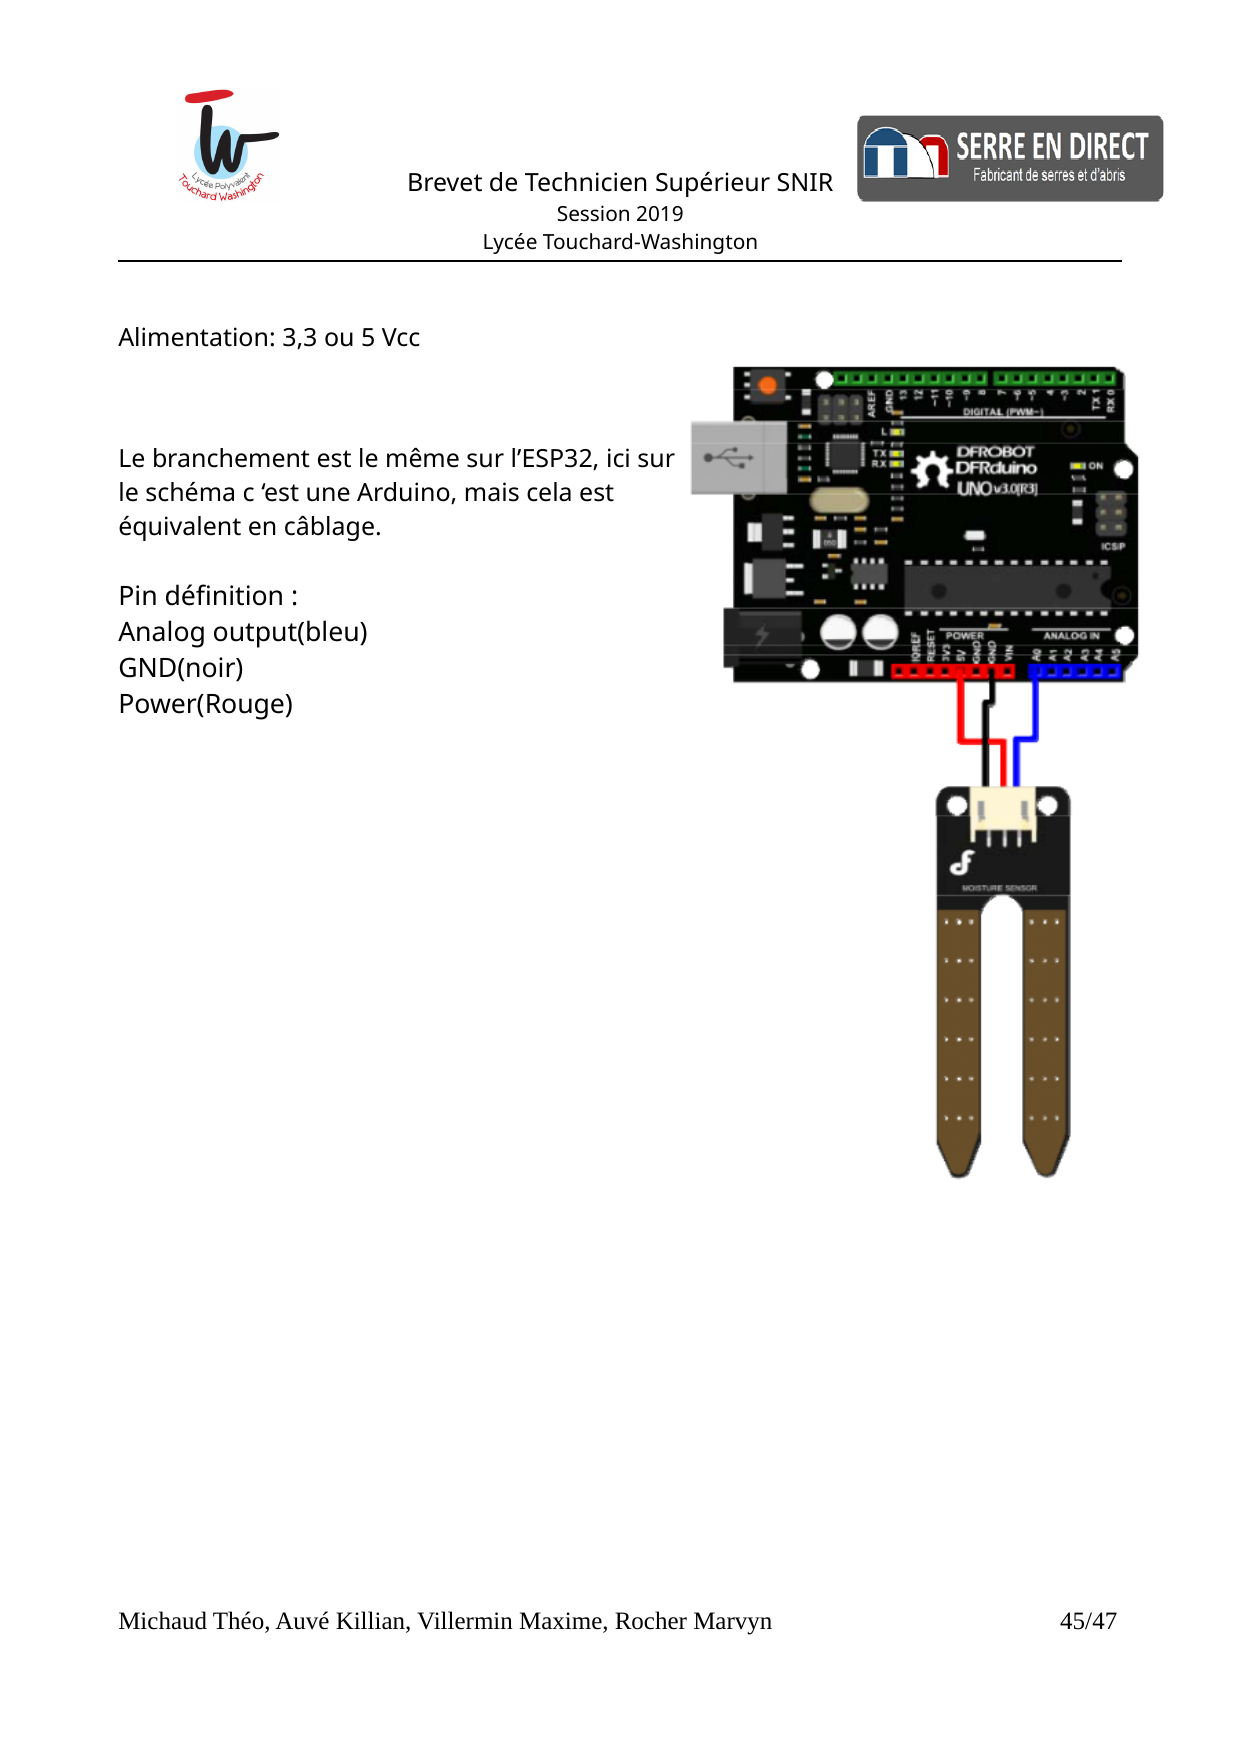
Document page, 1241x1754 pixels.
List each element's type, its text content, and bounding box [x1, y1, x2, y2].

text Alimentation: 3,3 ou 5 Vcc [118, 320, 1122, 354]
picture [852, 113, 1167, 206]
text Pin définition : [118, 576, 681, 613]
text Le branchement est le même sur l’ESP32, ici sur le schéma c ‘est une Arduino, mais cela est équivalent en câblage. [118, 440, 681, 542]
picture [176, 86, 281, 203]
picture [681, 363, 1141, 1185]
text Power(Rouge) [118, 685, 681, 721]
text GND(noir) [118, 649, 681, 685]
text Analog output(bleu) [118, 613, 681, 649]
